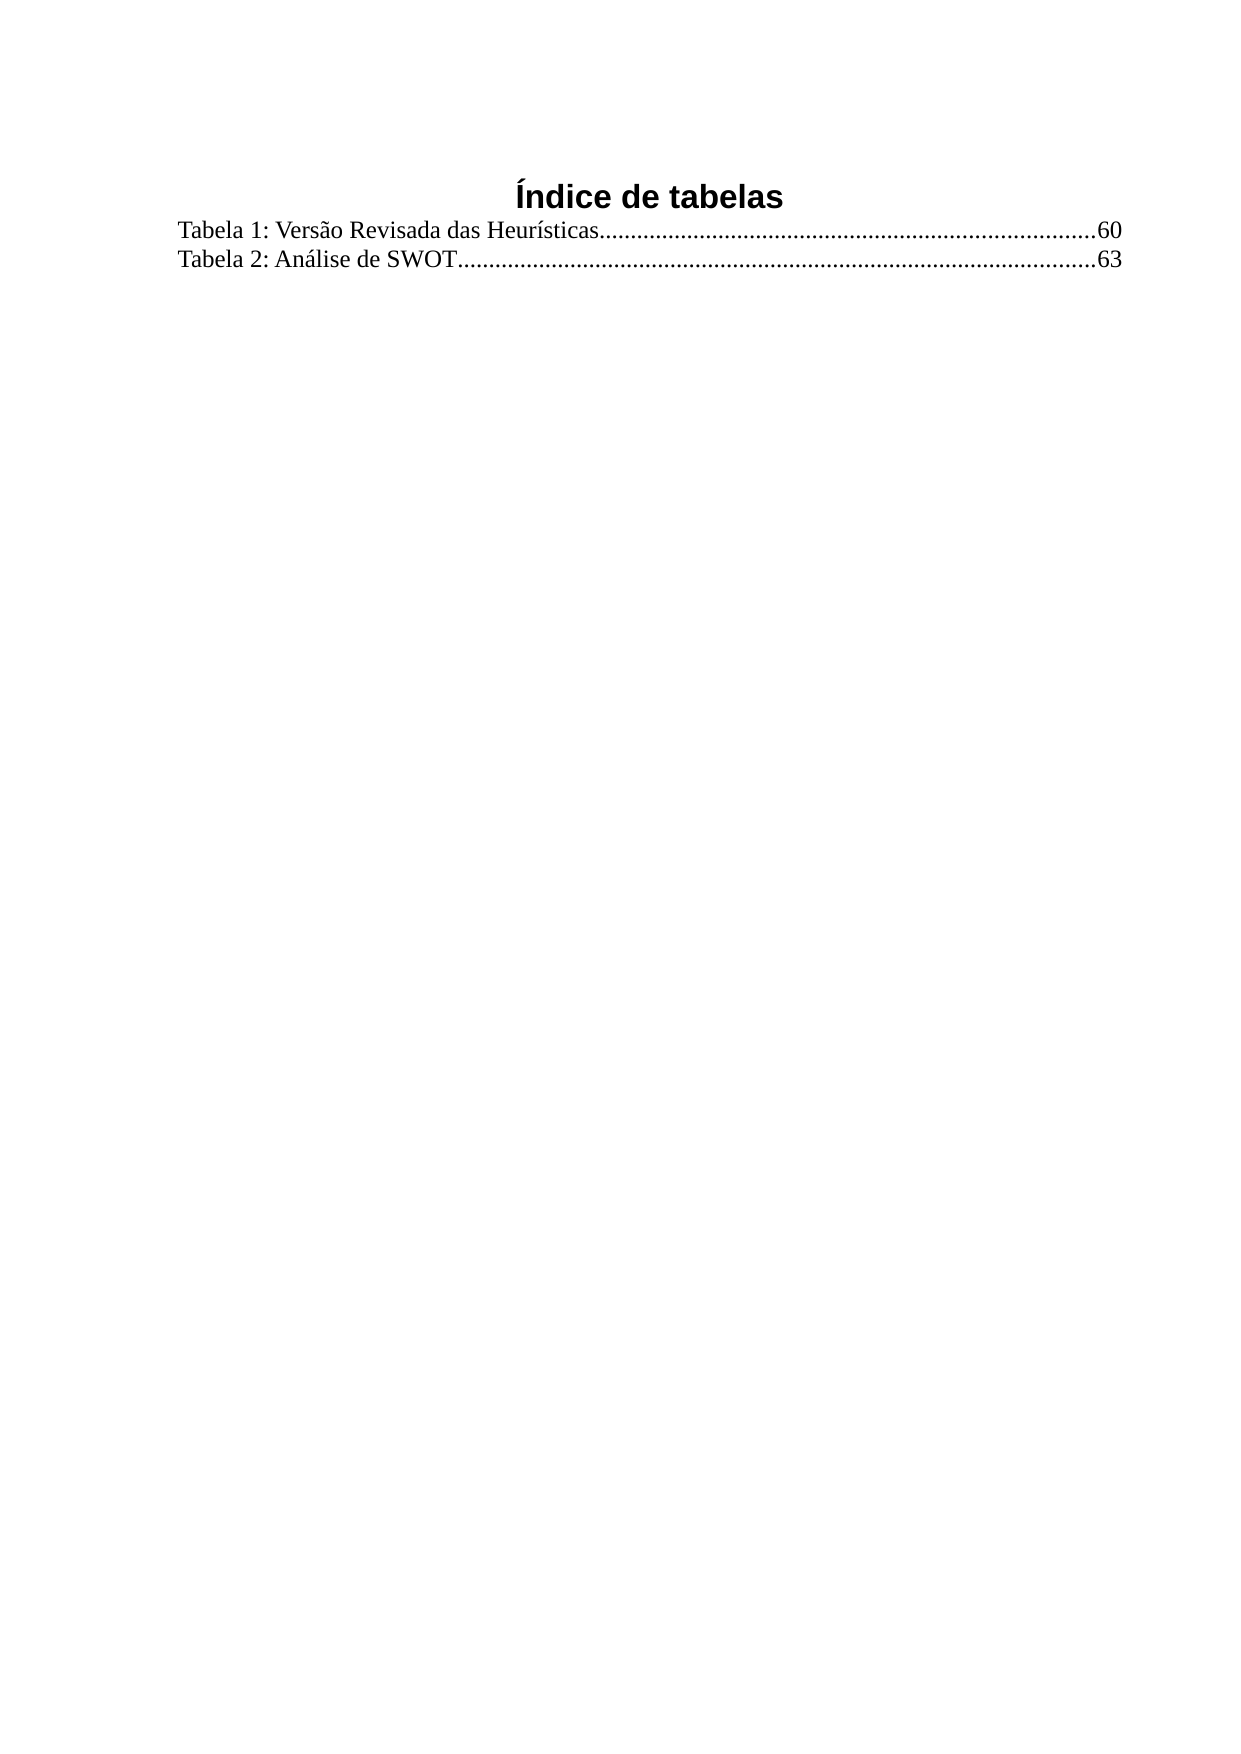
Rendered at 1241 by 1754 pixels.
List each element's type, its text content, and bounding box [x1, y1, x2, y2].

subtitle Índice de tabelas [177, 177, 1122, 216]
text Tabela 2: Análise de SWOT 63 [177, 244, 1122, 273]
text Tabela 1: Versão Revisada das Heurísticas 60 [177, 216, 1122, 244]
